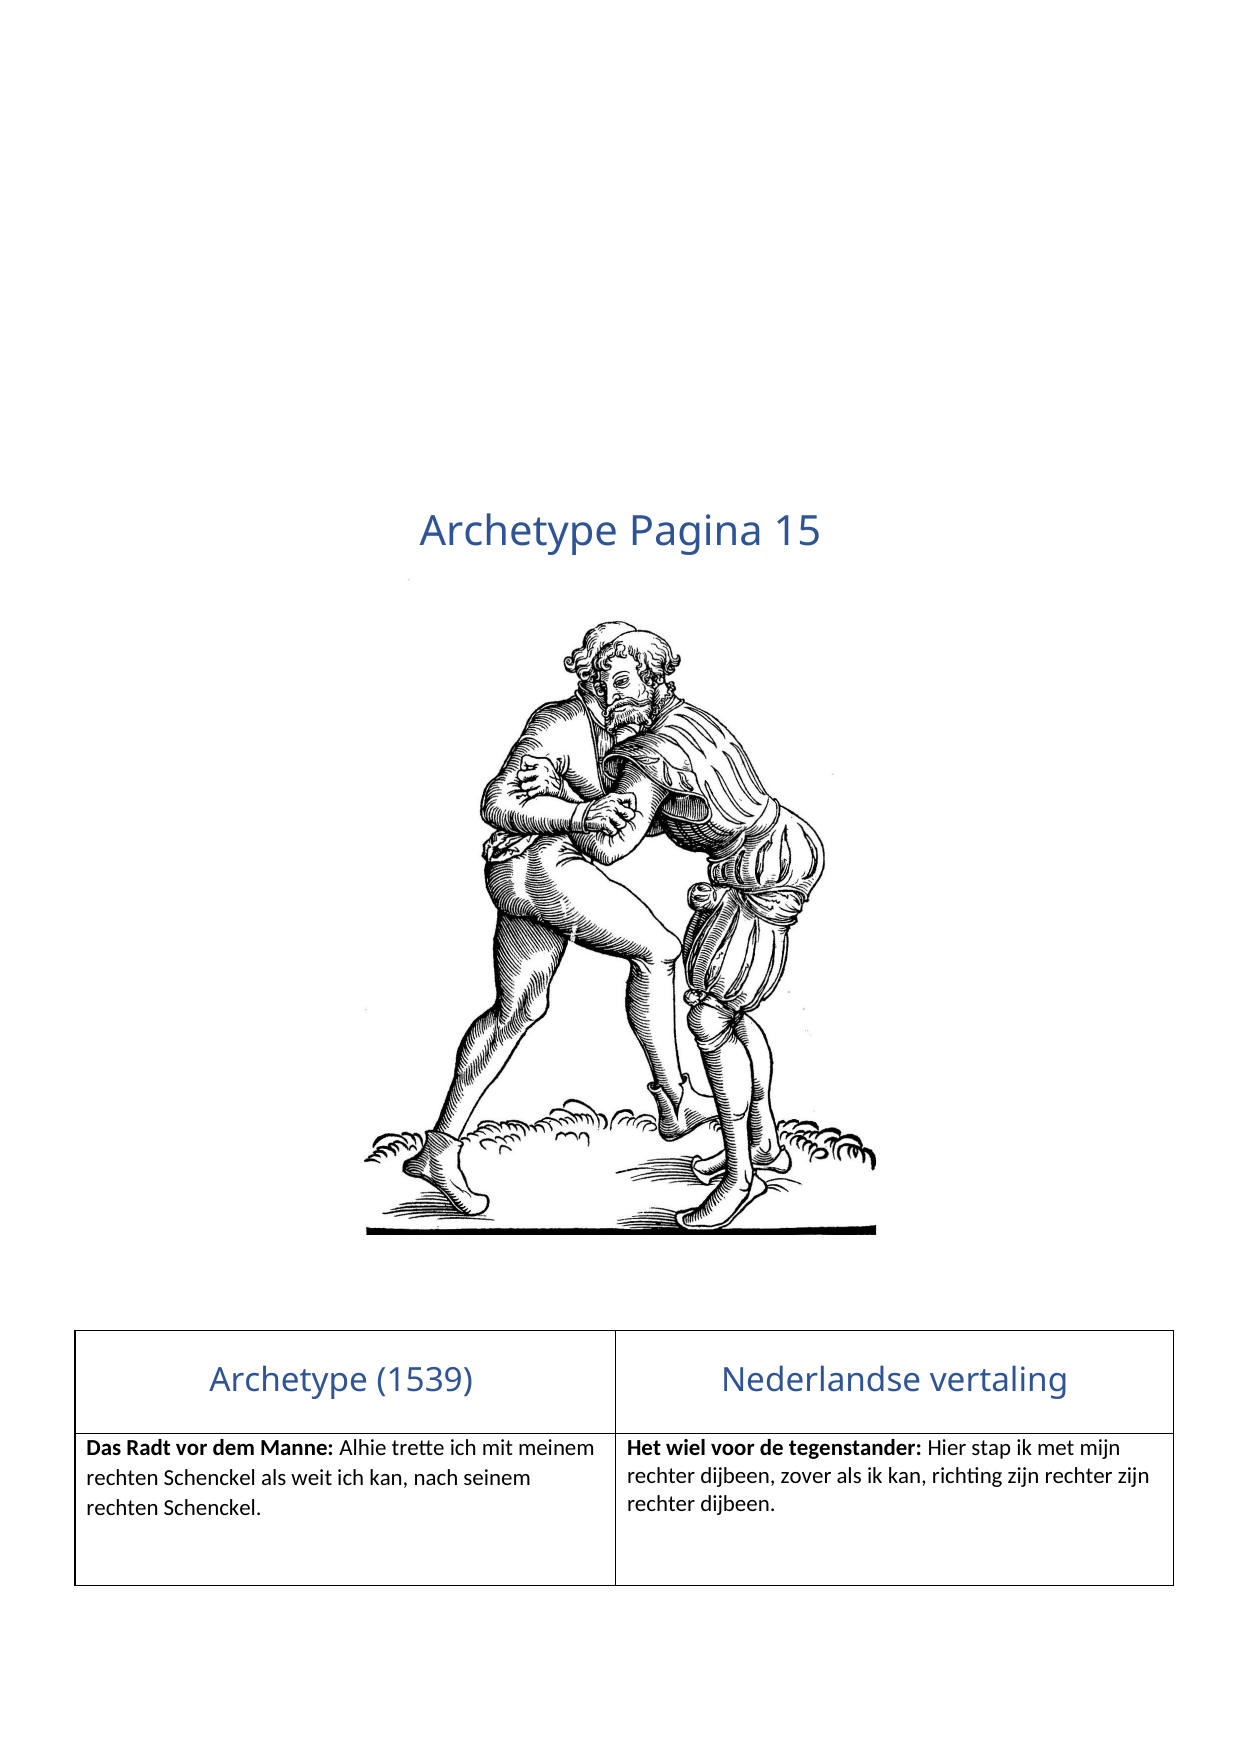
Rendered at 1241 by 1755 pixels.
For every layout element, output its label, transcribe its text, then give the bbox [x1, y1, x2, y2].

table_cell Das Radt vor dem Manne: Alhie trette ich mit meinem rechten Schenckel als weit ich kan, nach seinem rechten Schenckel. [76, 1434, 615, 1584]
table_header Archetype (1539) [76, 1331, 615, 1432]
picture [364, 561, 877, 1235]
subtitle Archetype Pagina 15 [75, 501, 1165, 557]
table_cell Het wiel voor de tegenstander: Hier stap ik met mijn rechter dijbeen, zover als ik kan, richting zijn rechter zijn rechter dijbeen. [616, 1434, 1173, 1584]
table_header Nederlandse vertaling [616, 1331, 1173, 1432]
